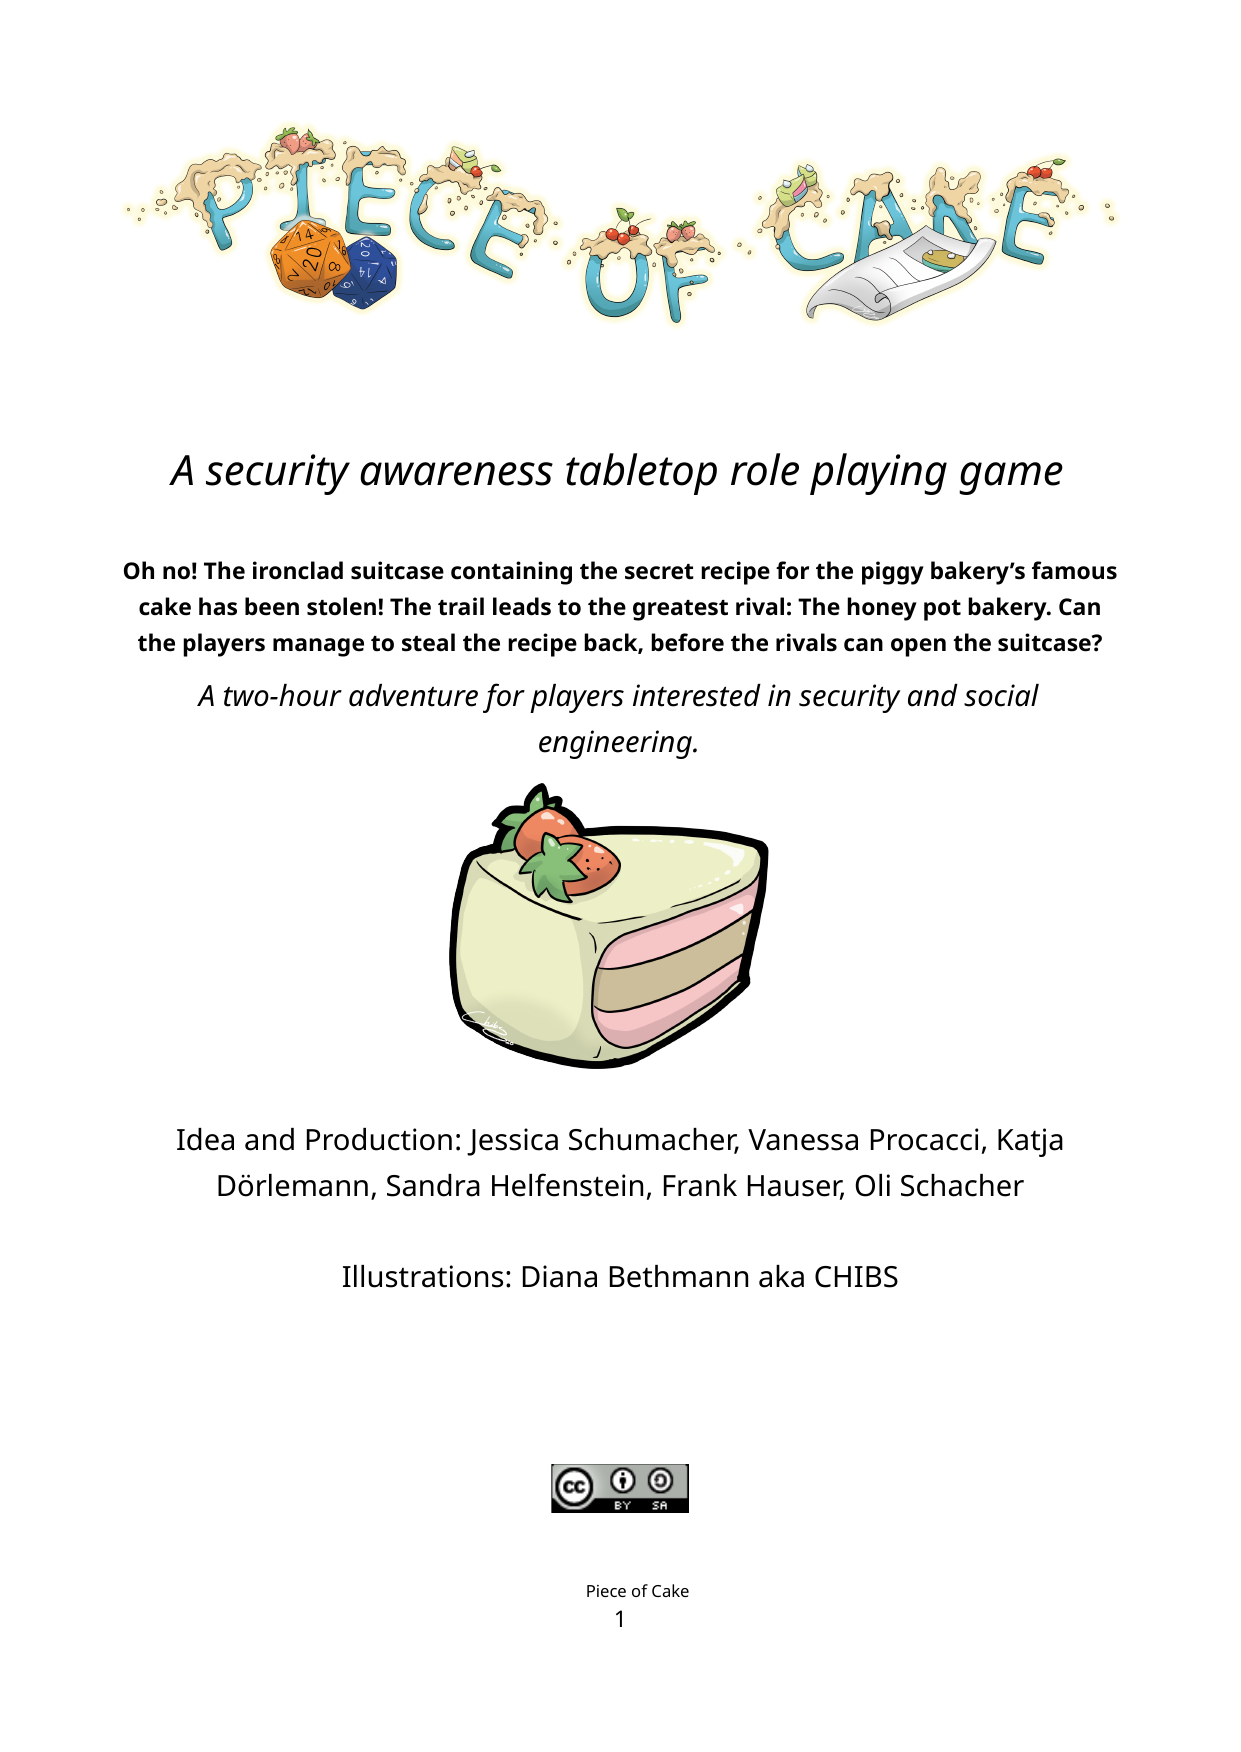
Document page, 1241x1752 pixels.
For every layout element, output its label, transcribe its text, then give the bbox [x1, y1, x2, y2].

text Idea and Production: Jessica Schumacher, Vanessa Procacci, Katja Dörlemann, Sandra Helfenstein, Frank Hauser, Oli Schacher Illustrations: Diana Bethmann aka CHIBS [118, 1119, 1122, 1296]
picture [449, 783, 769, 1069]
picture [118, 118, 1123, 332]
text Oh no! The ironclad suitcase containing the secret recipe for the piggy bakery’s famous cake has been stolen! The trail leads to the greatest rival: The honey pot bakery. Can the players manage to steal the recipe back, before the rivals can open the suitcase? [118, 555, 1122, 658]
text A two-hour adventure for players interested in security and social engineering. [118, 676, 1122, 761]
subtitle A security awareness tabletop role playing game [118, 441, 1122, 497]
picture [551, 1464, 689, 1513]
